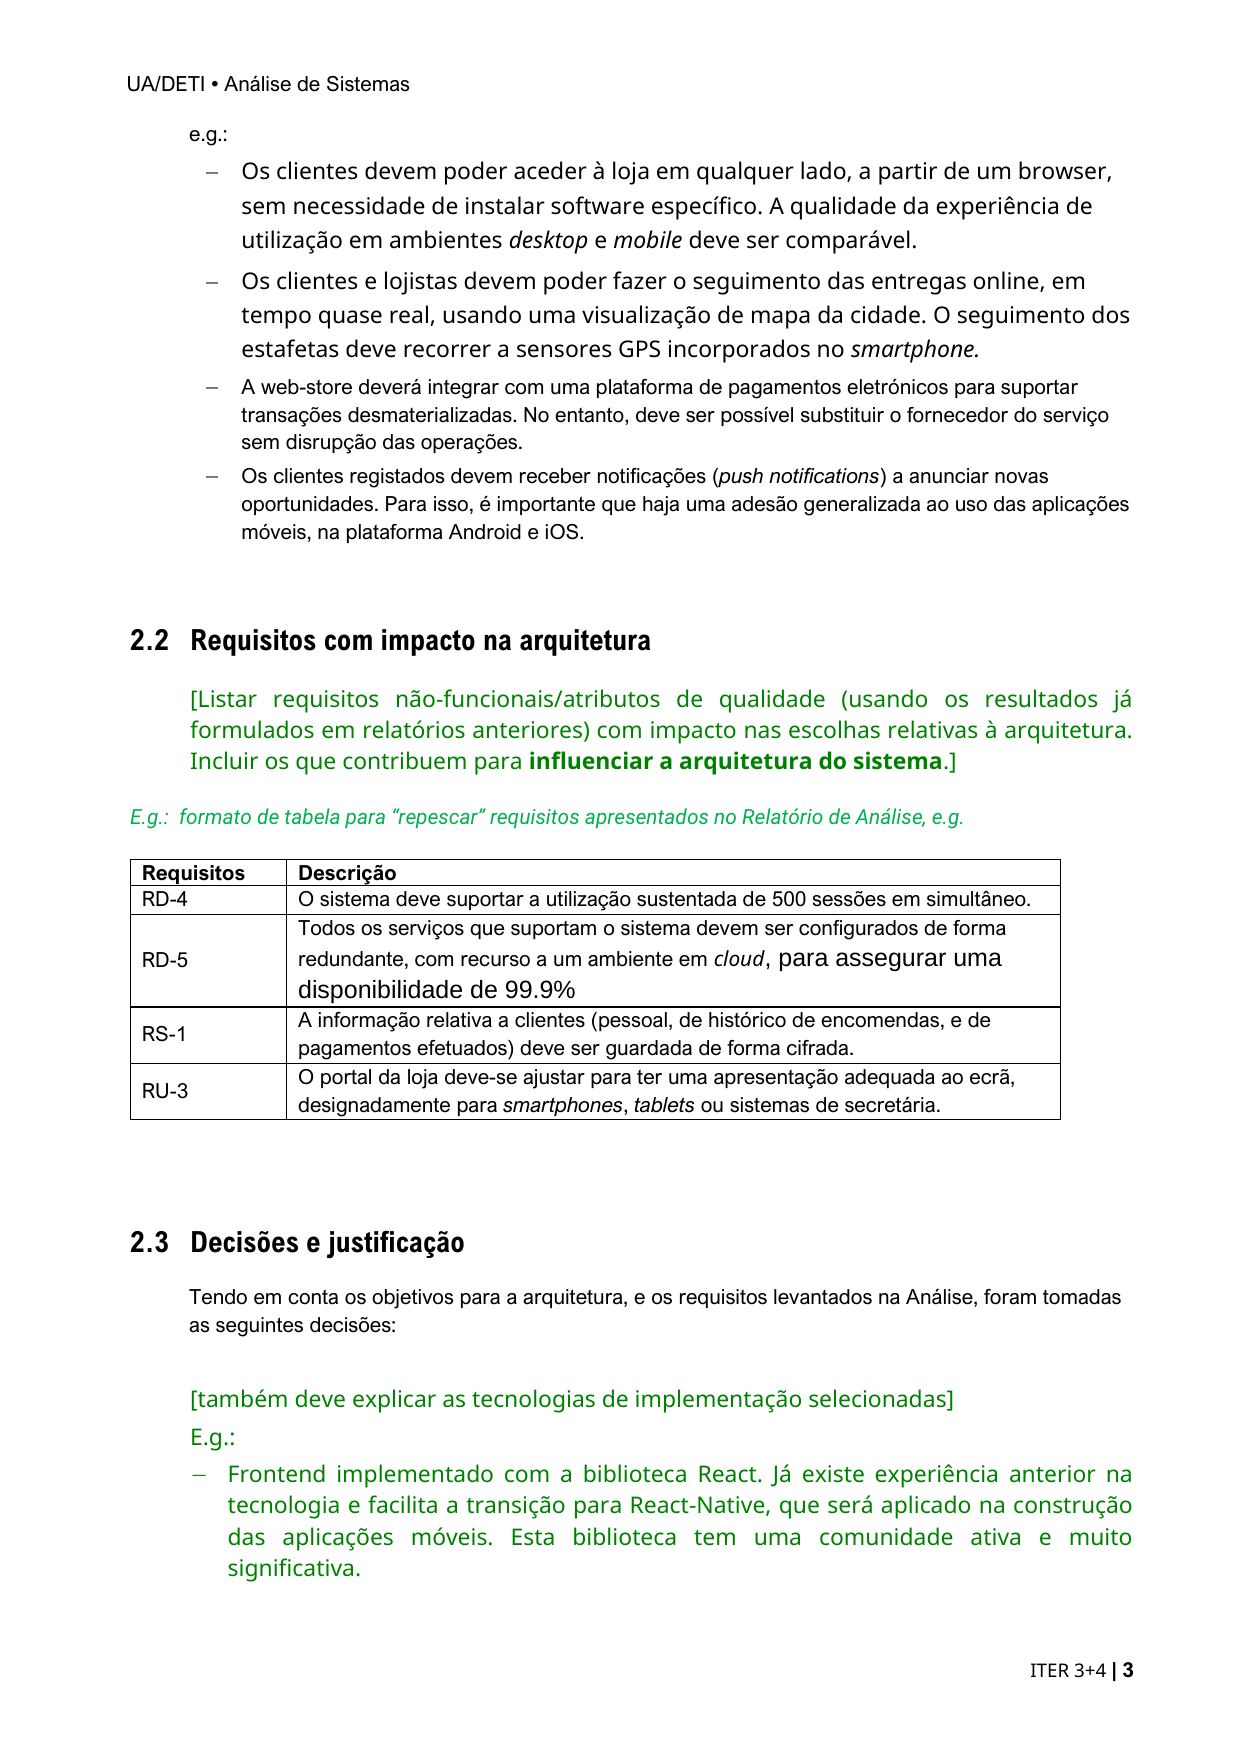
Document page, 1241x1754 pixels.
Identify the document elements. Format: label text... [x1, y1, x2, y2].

table_cell Todos os serviços que suportam o sistema devem ser configurados de forma redundante, com recurso a um ambiente em cloud, para assegurar uma disponibilidade de 99.9% [287, 915, 1060, 1006]
table_cell O portal da loja deve-se ajustar para ter uma apresentação adequada ao ecrã, designadamente para smartphones, tablets ou sistemas de secretária. [287, 1064, 1060, 1119]
table_header Requisitos [131, 860, 286, 885]
list Os clientes registados devem receber notificações (push notifications) a anunciar novas oportunidades. Para isso, é importante que haja uma adesão generalizada ao uso das aplicações móveis, na plataforma Android e iOS. [204, 463, 1134, 544]
text [também deve explicar as tecnologias de implementação selecionadas] [190, 1383, 1134, 1414]
text e.g.: [189, 121, 1134, 146]
text [Listar requisitos não-funcionais/atributos de qualidade (usando os resultados já formulados em relatórios anteriores) com impacto nas escolhas relativas à arquitetura. Incluir os que contribuem para influenciar a arquitetura do sistema.] [190, 682, 1134, 776]
table_cell RD-5 [131, 915, 286, 1006]
text E.g.: [190, 1421, 1134, 1452]
subtitle Decisões e justificação [130, 1226, 1075, 1259]
table_cell O sistema deve suportar a utilização sustentada de 500 sessões em simultâneo. [287, 886, 1060, 914]
table_cell RD-4 [131, 886, 286, 914]
list A web-store deverá integrar com uma plataforma de pagamentos eletrónicos para suportar transações desmaterializadas. No entanto, deve ser possível substituir o fornecedor do serviço sem disrupção das operações. [204, 374, 1134, 454]
table_cell RS-1 [131, 1008, 286, 1063]
table_cell RU-3 [131, 1064, 286, 1119]
text E.g.: formato de tabela para “repescar” requisitos apresentados no Relatório de Análise, e.g. [130, 805, 1134, 830]
text Tendo em conta os objetivos para a arquitetura, e os requisitos levantados na Análise, foram tomadas as seguintes decisões: [189, 1284, 1134, 1337]
subtitle Requisitos com impacto na arquitetura [130, 624, 1075, 657]
list Frontend implementado com a biblioteca React. Já existe experiência anterior na tecnologia e facilita a transição para React-Native, que será aplicado na construção das aplicações móveis. Esta biblioteca tem uma comunidade ativa e muito significativa. [190, 1458, 1134, 1583]
table_header Descrição [287, 860, 1060, 885]
list Os clientes devem poder aceder à loja em qualquer lado, a partir de um browser, sem necessidade de instalar software específico. A qualidade da experiência de utilização em ambientes desktop e mobile deve ser comparável. [204, 155, 1134, 255]
table_cell A informação relativa a clientes (pessoal, de histórico de encomendas, e de pagamentos efetuados) deve ser guardada de forma cifrada. [287, 1008, 1060, 1063]
text ​ [130, 1149, 1134, 1176]
list Os clientes e lojistas devem poder fazer o seguimento das entregas online, em tempo quase real, usando uma visualização de mapa da cidade. O seguimento dos estafetas deve recorrer a sensores GPS incorporados no smartphone. [204, 264, 1134, 364]
